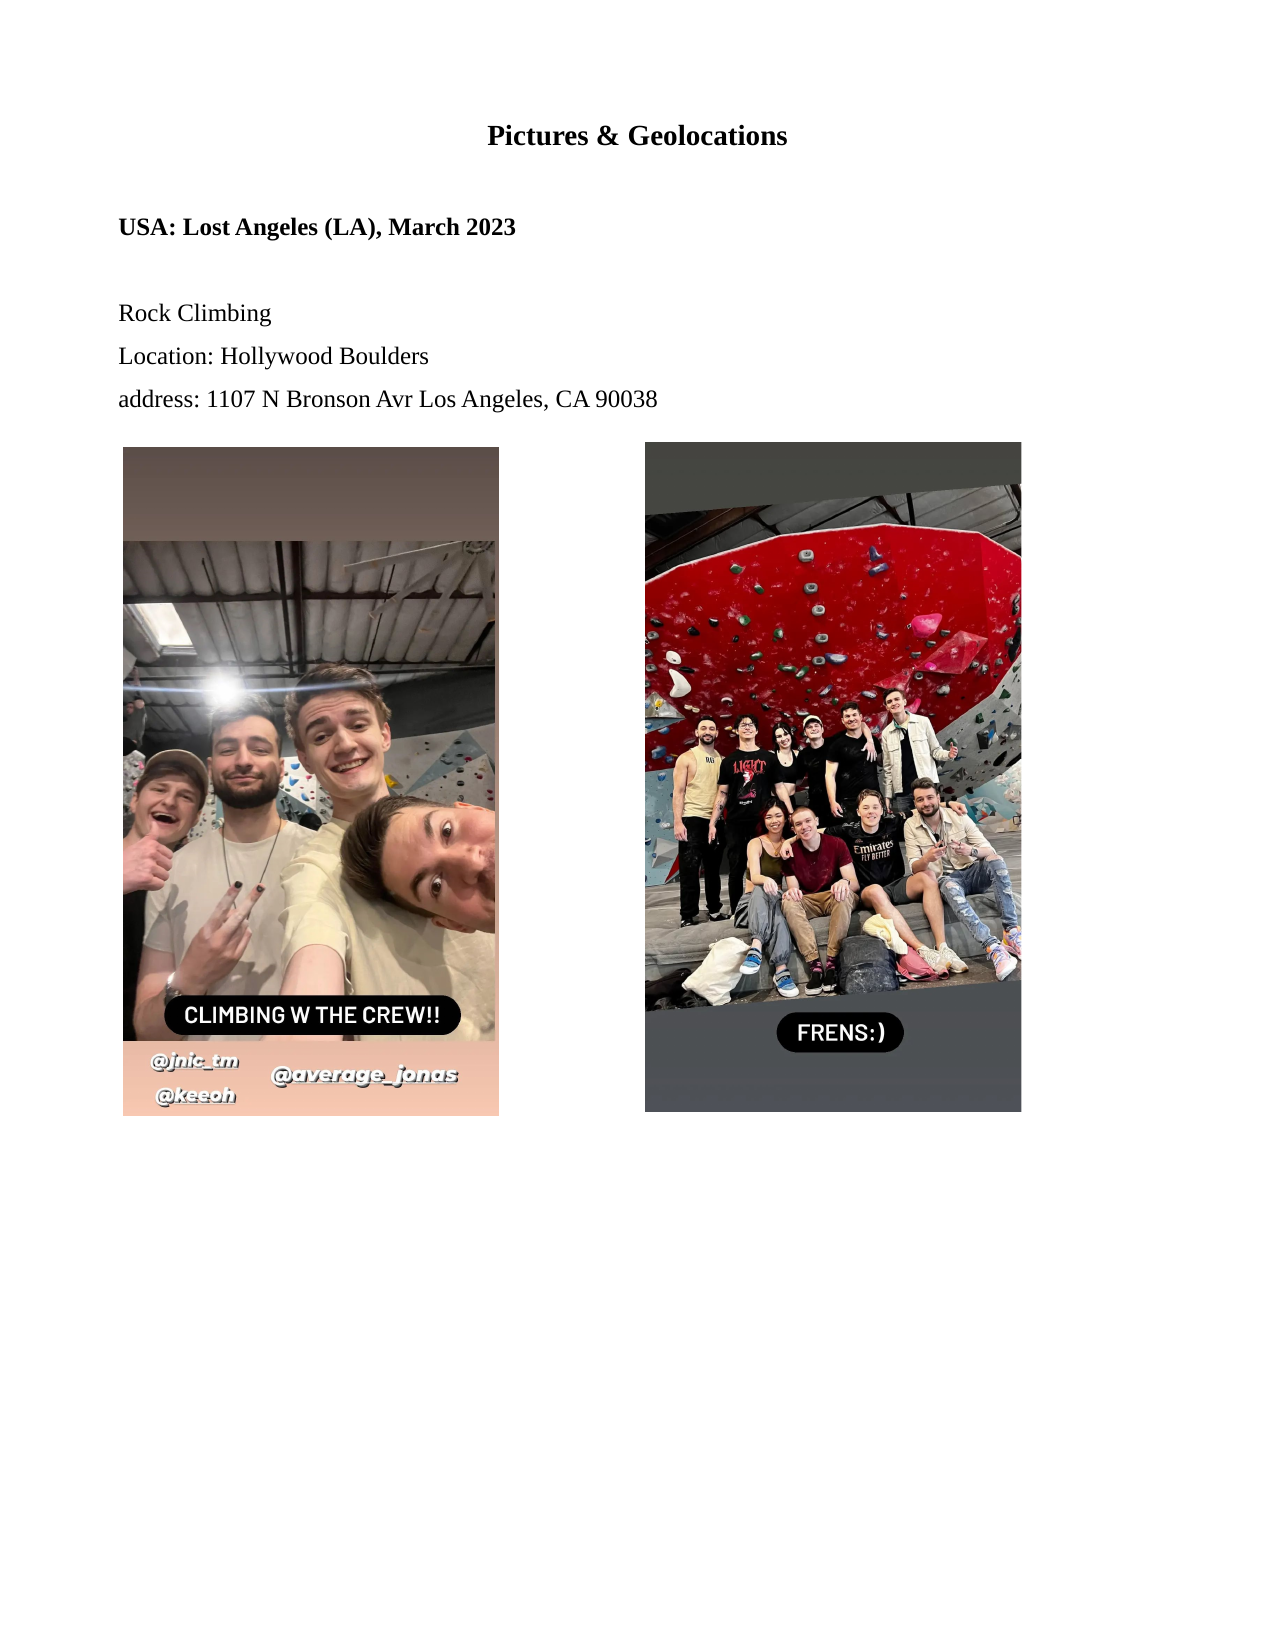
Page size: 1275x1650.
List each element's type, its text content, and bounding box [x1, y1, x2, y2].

text Rock Climbing [118, 298, 1157, 327]
text Location: Hollywood Boulders [118, 341, 1157, 370]
text USA: Lost Angeles (LA), March 2023 [118, 212, 1157, 240]
picture [645, 442, 1022, 1112]
picture [123, 447, 499, 1116]
text Pictures & Geolocations [118, 118, 1157, 152]
text address: 1107 N Bronson Avr Los Angeles, CA 90038 [118, 384, 1157, 413]
